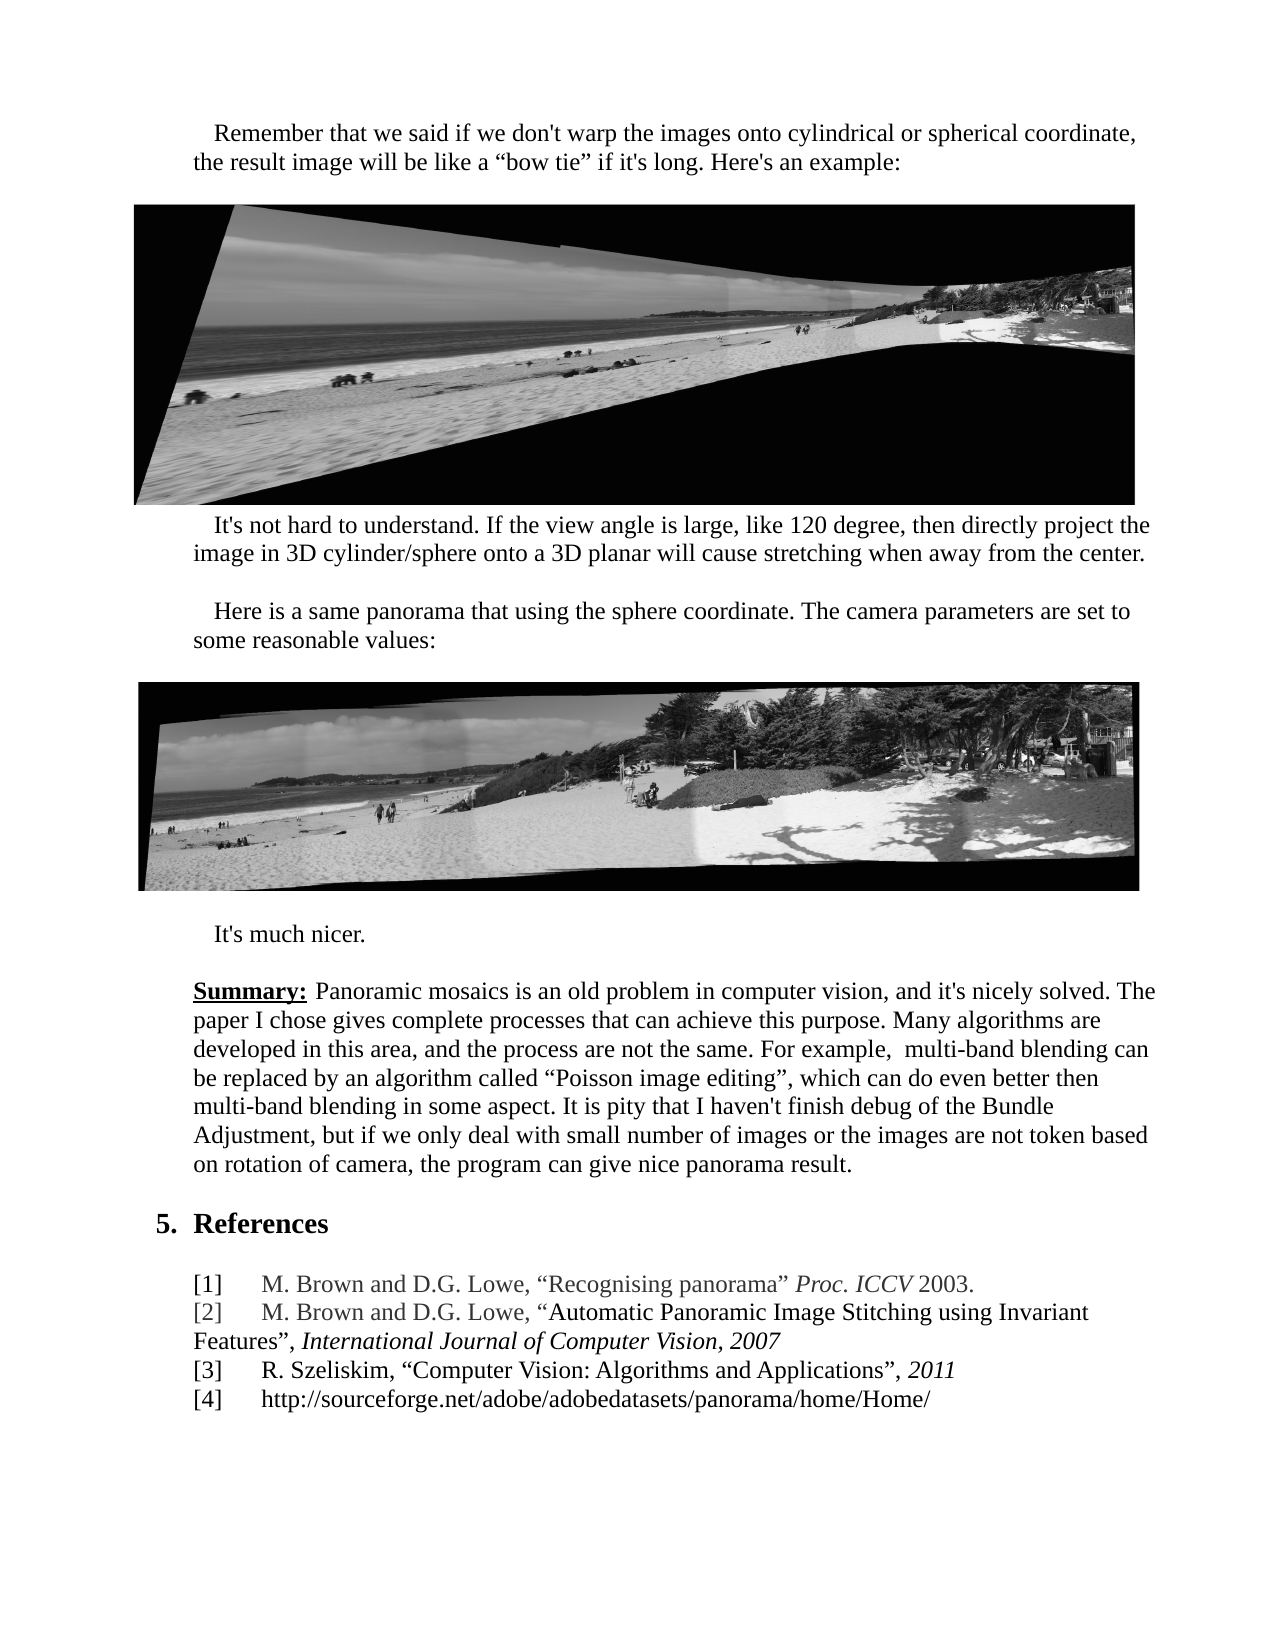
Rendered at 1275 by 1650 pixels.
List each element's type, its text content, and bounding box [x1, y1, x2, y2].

list [2] M. Brown and D.G. Lowe, “Automatic Panoramic Image Stitching using Invariant Features”, International Journal of Computer Vision, 2007 [156, 1297, 1157, 1355]
list [1] M. Brown and D.G. Lowe, “Recognising panorama” Proc. ICCV 2003. [156, 1269, 1157, 1297]
list References [156, 1206, 1157, 1240]
picture [133, 204, 1136, 505]
list It's much nicer. [156, 919, 1157, 948]
list [3] R. Szeliskim, “Computer Vision: Algorithms and Applications”, 2011 [156, 1355, 1157, 1384]
list It's not hard to understand. If the view angle is large, like 120 degree, then directly project the image in 3D cylinder/sphere onto a 3D planar will cause stretching when away from the center. [156, 510, 1157, 567]
picture [138, 682, 1140, 891]
list Here is a same panorama that using the sphere coordinate. The camera parameters are set to some reasonable values: [156, 596, 1157, 653]
list [4] http://sourceforge.net/adobe/adobedatasets/panorama/home/Home/ [156, 1384, 1157, 1412]
list Remember that we said if we don't warp the images onto cylindrical or spherical coordinate, the result image will be like a “bow tie” if it's long. Here's an example: [156, 118, 1157, 176]
list Summary: Panoramic mosaics is an old problem in computer vision, and it's nicely solved. The paper I chose gives complete processes that can achieve this purpose. Many algorithms are developed in this area, and the process are not the same. For example, multi-band blending can be replaced by an algorithm called “Poisson image editing”, which can do even better then multi-band blending in some aspect. It is pity that I haven't finish debug of the Bundle Adjustment, but if we only deal with small number of images or the images are not token based on rotation of camera, the program can give nice panorama result. [156, 976, 1157, 1178]
